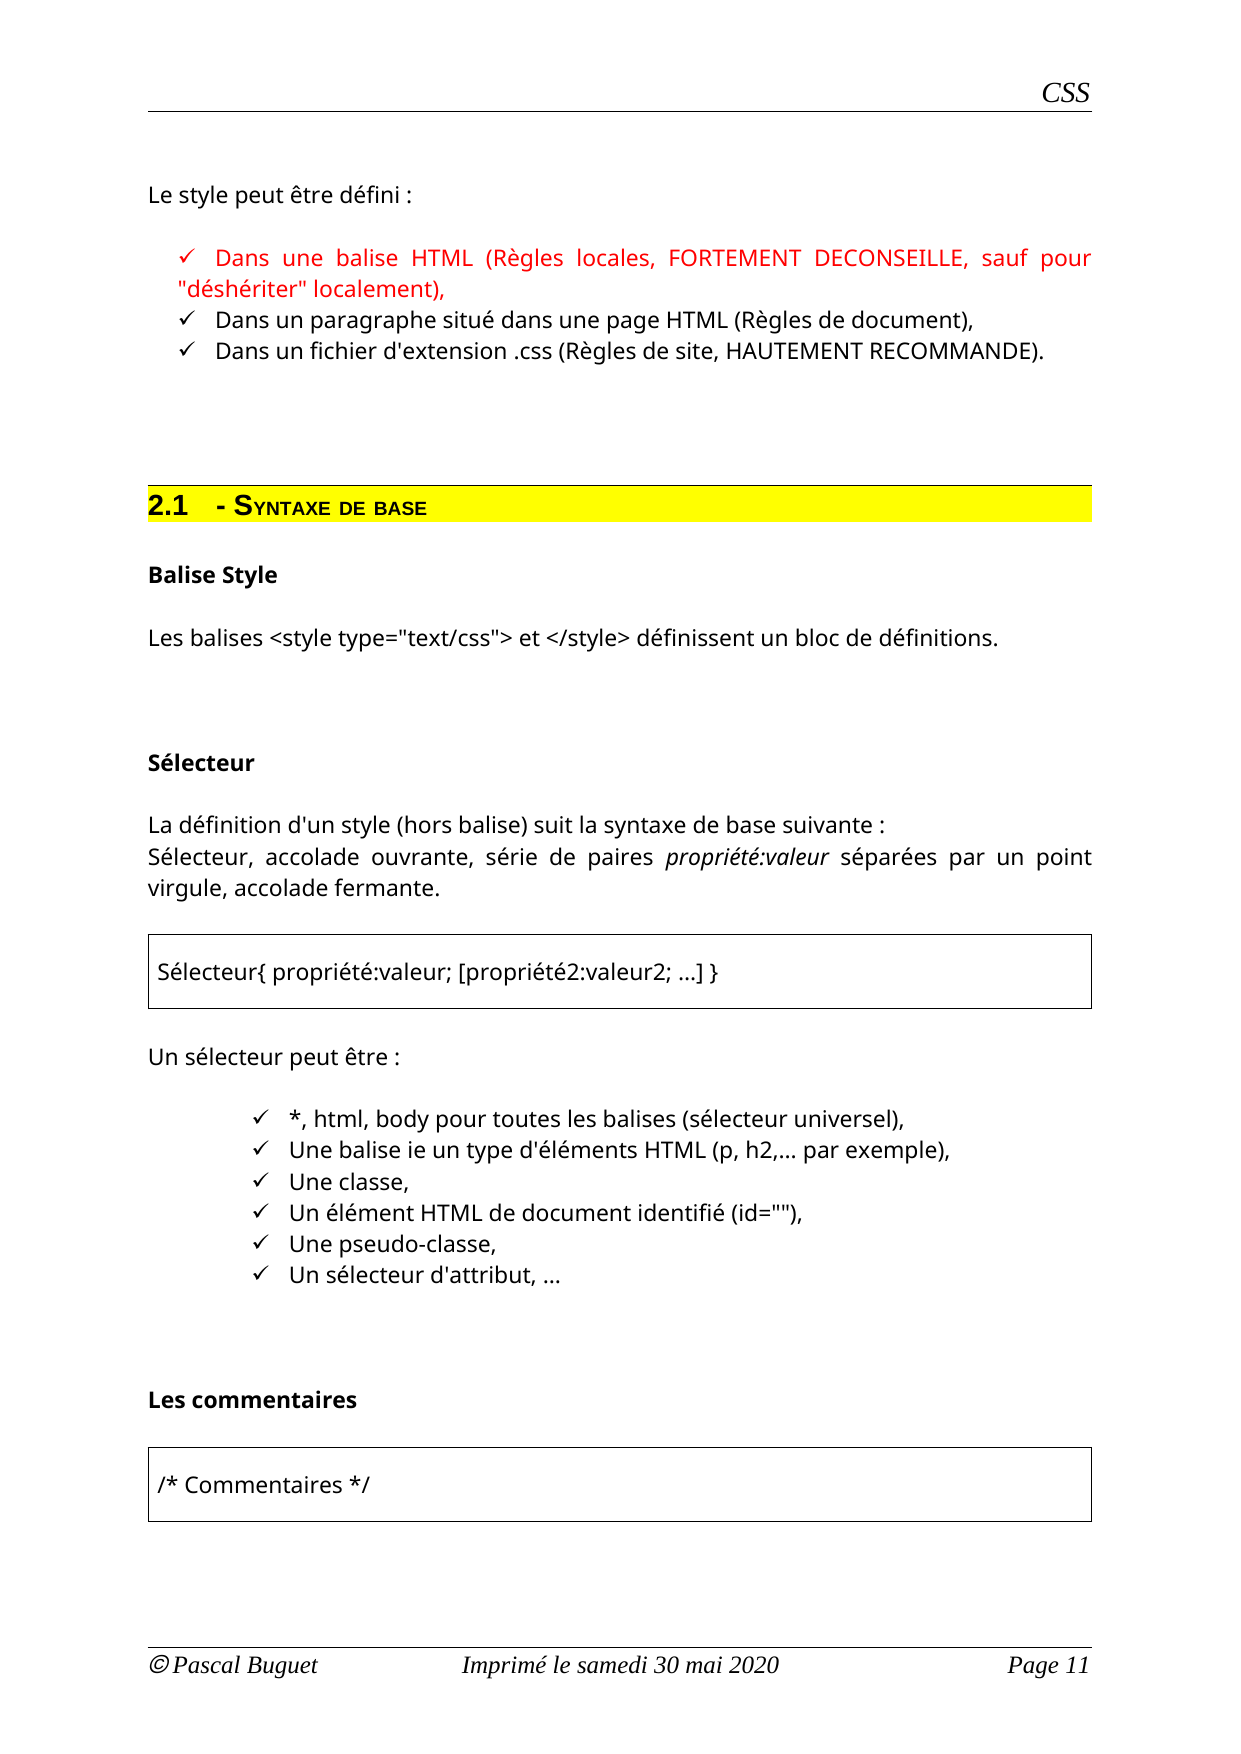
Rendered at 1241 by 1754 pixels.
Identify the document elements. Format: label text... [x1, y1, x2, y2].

subtitle - Syntaxe de base [148, 486, 1092, 522]
text Sélecteur{ propriété:valeur; [propriété2:valeur2; …] } [149, 935, 1091, 1008]
list Dans un paragraphe situé dans une page HTML (Règles de document), [177, 304, 1092, 335]
list Un sélecteur d'attribut, … [251, 1259, 1092, 1291]
text Balise Style [148, 559, 1092, 591]
list *, html, body pour toutes les balises (sélecteur universel), [251, 1103, 1092, 1134]
list Une classe, [251, 1166, 1092, 1197]
list Dans une balise HTML (Règles locales, FORTEMENT DECONSEILLE, sauf pour "déshériter" localement), [177, 241, 1092, 304]
text La définition d'un style (hors balise) suit la syntaxe de base suivante : [148, 809, 1092, 841]
text Les balises <style type="text/css"> et </style> définissent un bloc de définitions. [148, 622, 1092, 653]
text Le style peut être défini : [148, 179, 1092, 210]
text Un sélecteur peut être : [148, 1041, 1092, 1072]
list Une pseudo-classe, [251, 1228, 1092, 1259]
text /* Commentaires */ [149, 1448, 1091, 1521]
text Sélecteur, accolade ouvrante, série de paires propriété:valeur séparées par un point virgule, accolade fermante. [148, 841, 1092, 903]
list Un élément HTML de document identifié (id=""), [251, 1197, 1092, 1228]
text Sélecteur [148, 747, 1092, 778]
text Les commentaires [148, 1384, 1092, 1416]
list Une balise ie un type d'éléments HTML (p, h2,… par exemple), [251, 1134, 1092, 1166]
list Dans un fichier d'extension .css (Règles de site, HAUTEMENT RECOMMANDE). [177, 335, 1092, 366]
